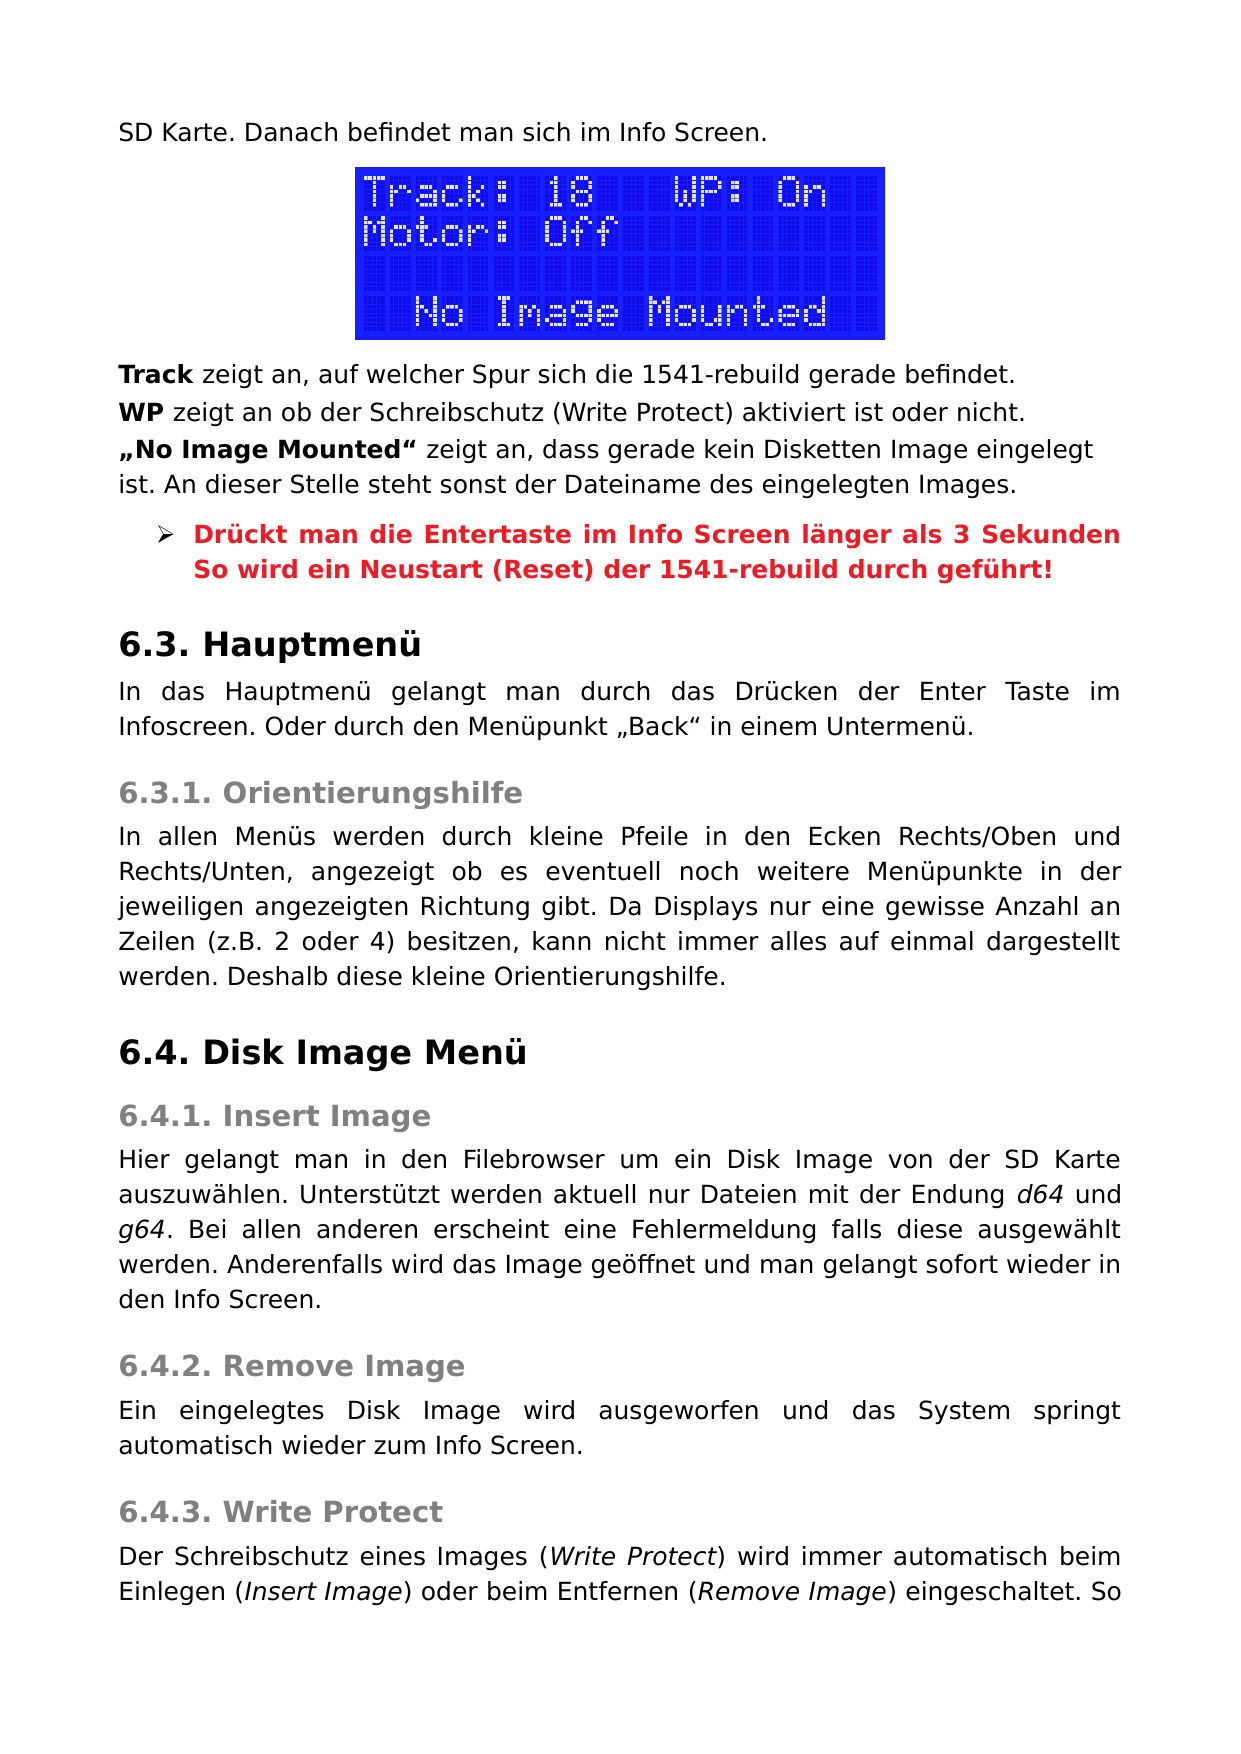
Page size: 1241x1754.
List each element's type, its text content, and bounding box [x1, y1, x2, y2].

subtitle Remove Image [118, 1350, 1122, 1384]
subtitle Orientierungshilfe [118, 776, 1122, 810]
subtitle Hauptmenü [118, 625, 1122, 664]
text „No Image Mounted“ zeigt an, dass gerade kein Disketten Image eingelegt ist. An dieser Stelle steht sonst der Dateiname des eingelegten Images. [118, 435, 1122, 499]
picture [355, 167, 886, 340]
subtitle Disk Image Menü [118, 1033, 1122, 1072]
text SD Karte. Danach befindet man sich im Info Screen. [118, 118, 1122, 147]
subtitle Write Protect [118, 1495, 1122, 1529]
list Drückt man die Entertaste im Info Screen länger als 3 Sekunden So wird ein Neustart (Reset) der 1541-rebuild durch geführt! [156, 520, 1122, 584]
text Der Schreibschutz eines Images (Write Protect) wird immer automatisch beim Einlegen (Insert Image) oder beim Entfernen (Remove Image) eingeschaltet. So [118, 1542, 1122, 1606]
text WP zeigt an ob der Schreibschutz (Write Protect) aktiviert ist oder nicht. [118, 398, 1122, 427]
text Track zeigt an, auf welcher Spur sich die 1541-rebuild gerade befindet. [118, 360, 1122, 389]
subtitle Insert Image [118, 1099, 1122, 1133]
text In allen Menüs werden durch kleine Pfeile in den Ecken Rechts/Oben und Rechts/Unten, angezeigt ob es eventuell noch weitere Menüpunkte in der jeweiligen angezeigten Richtung gibt. Da Displays nur eine gewisse Anzahl an Zeilen (z.B. 2 oder 4) besitzen, kann nicht immer alles auf einmal dargestellt werden. Deshalb diese kleine Orientierungshilfe. [118, 823, 1122, 992]
text Hier gelangt man in den Filebrowser um ein Disk Image von der SD Karte auszuwählen. Unterstützt werden aktuell nur Dateien mit der Endung d64 und g64. Bei allen anderen erscheint eine Fehlermeldung falls diese ausgewählt werden. Anderenfalls wird das Image geöffnet und man gelangt sofort wieder in den Info Screen. [118, 1146, 1122, 1315]
text In das Hauptmenü gelangt man durch das Drücken der Enter Taste im Infoscreen. Oder durch den Menüpunkt „Back“ in einem Untermenü. [118, 677, 1122, 741]
text Ein eingelegtes Disk Image wird ausgeworfen und das System springt automatisch wieder zum Info Screen. [118, 1396, 1122, 1460]
